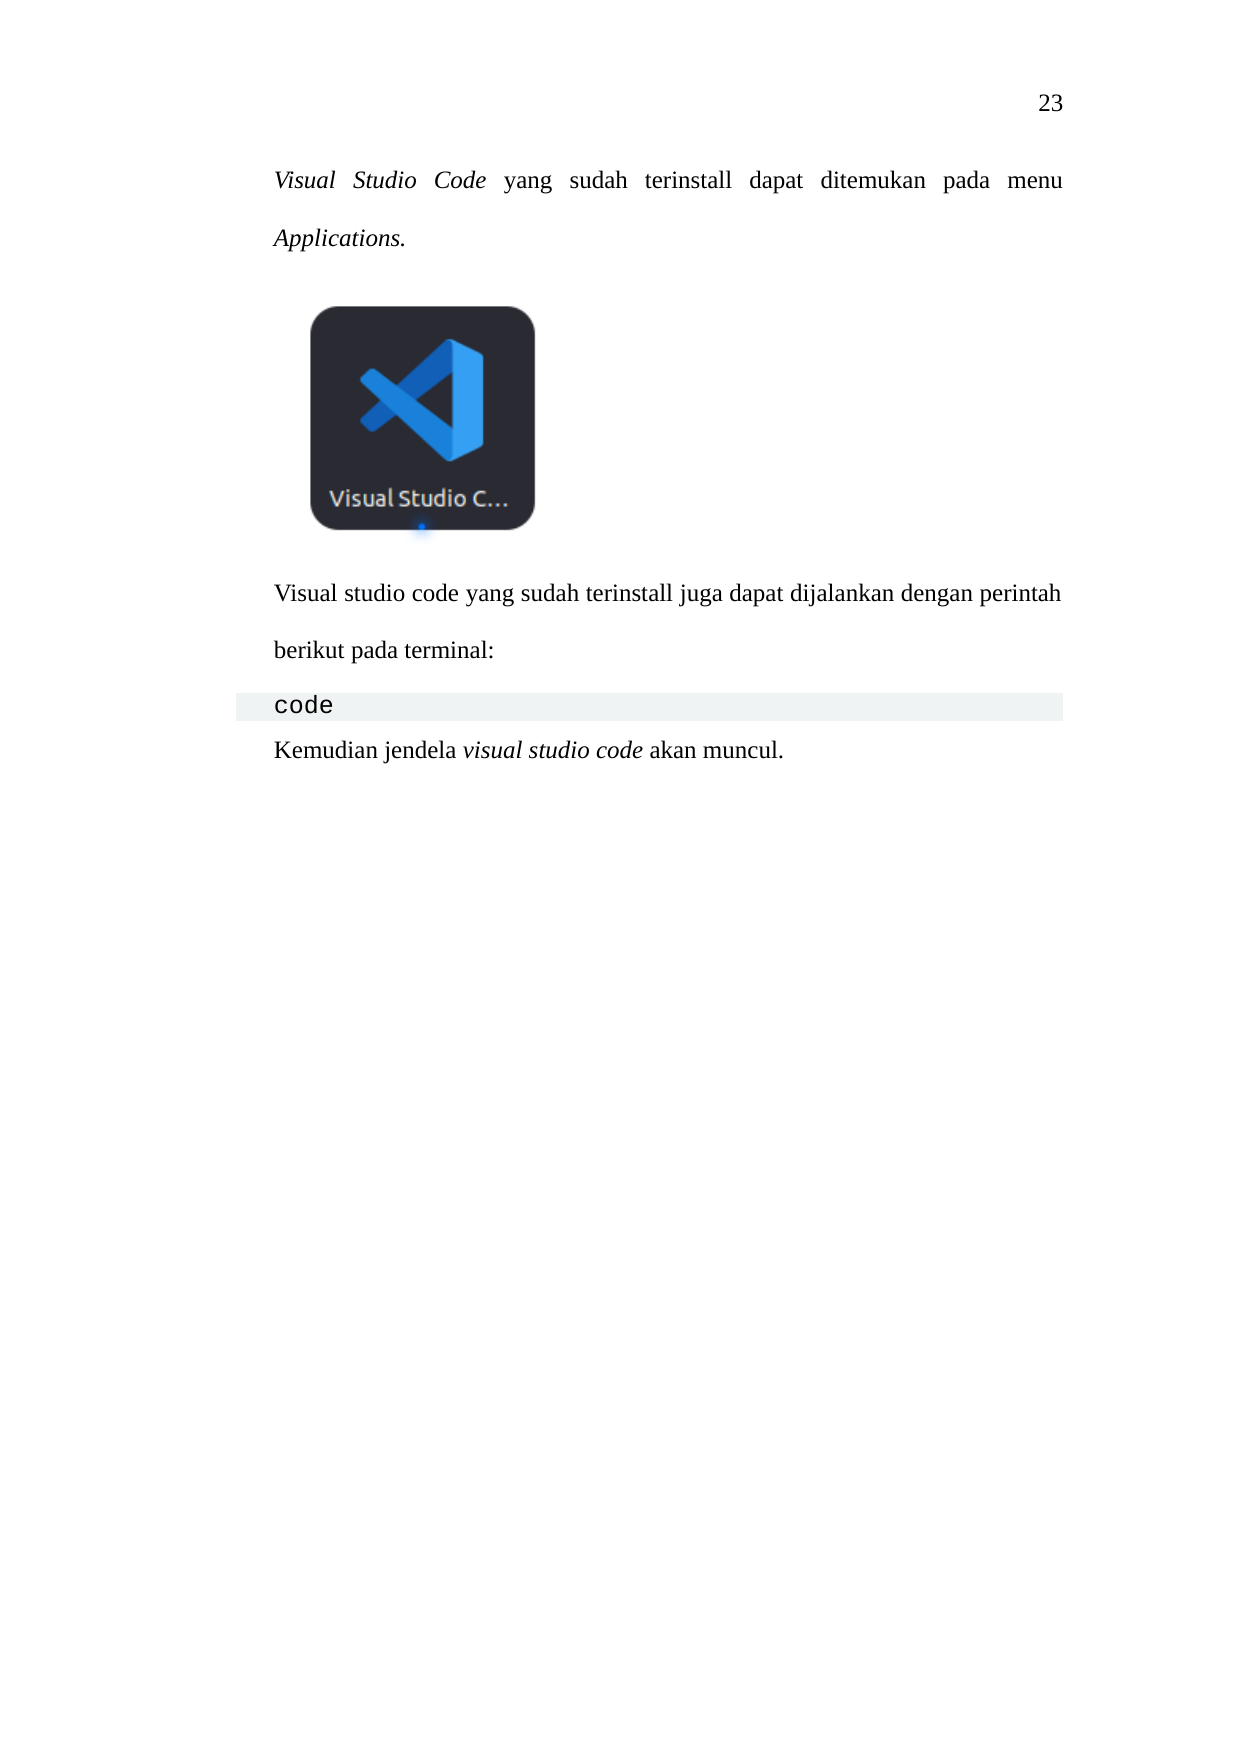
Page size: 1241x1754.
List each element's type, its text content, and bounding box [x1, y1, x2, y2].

list Kemudian jendela visual studio code akan muncul. [236, 735, 1063, 764]
list Visual studio code yang sudah terinstall juga dapat dijalankan dengan perintah berikut pada terminal: [236, 578, 1063, 664]
list code [236, 693, 1063, 721]
list Visual Studio Code yang sudah terinstall dapat ditemukan pada menu Applications. [236, 165, 1063, 252]
picture [273, 280, 576, 549]
